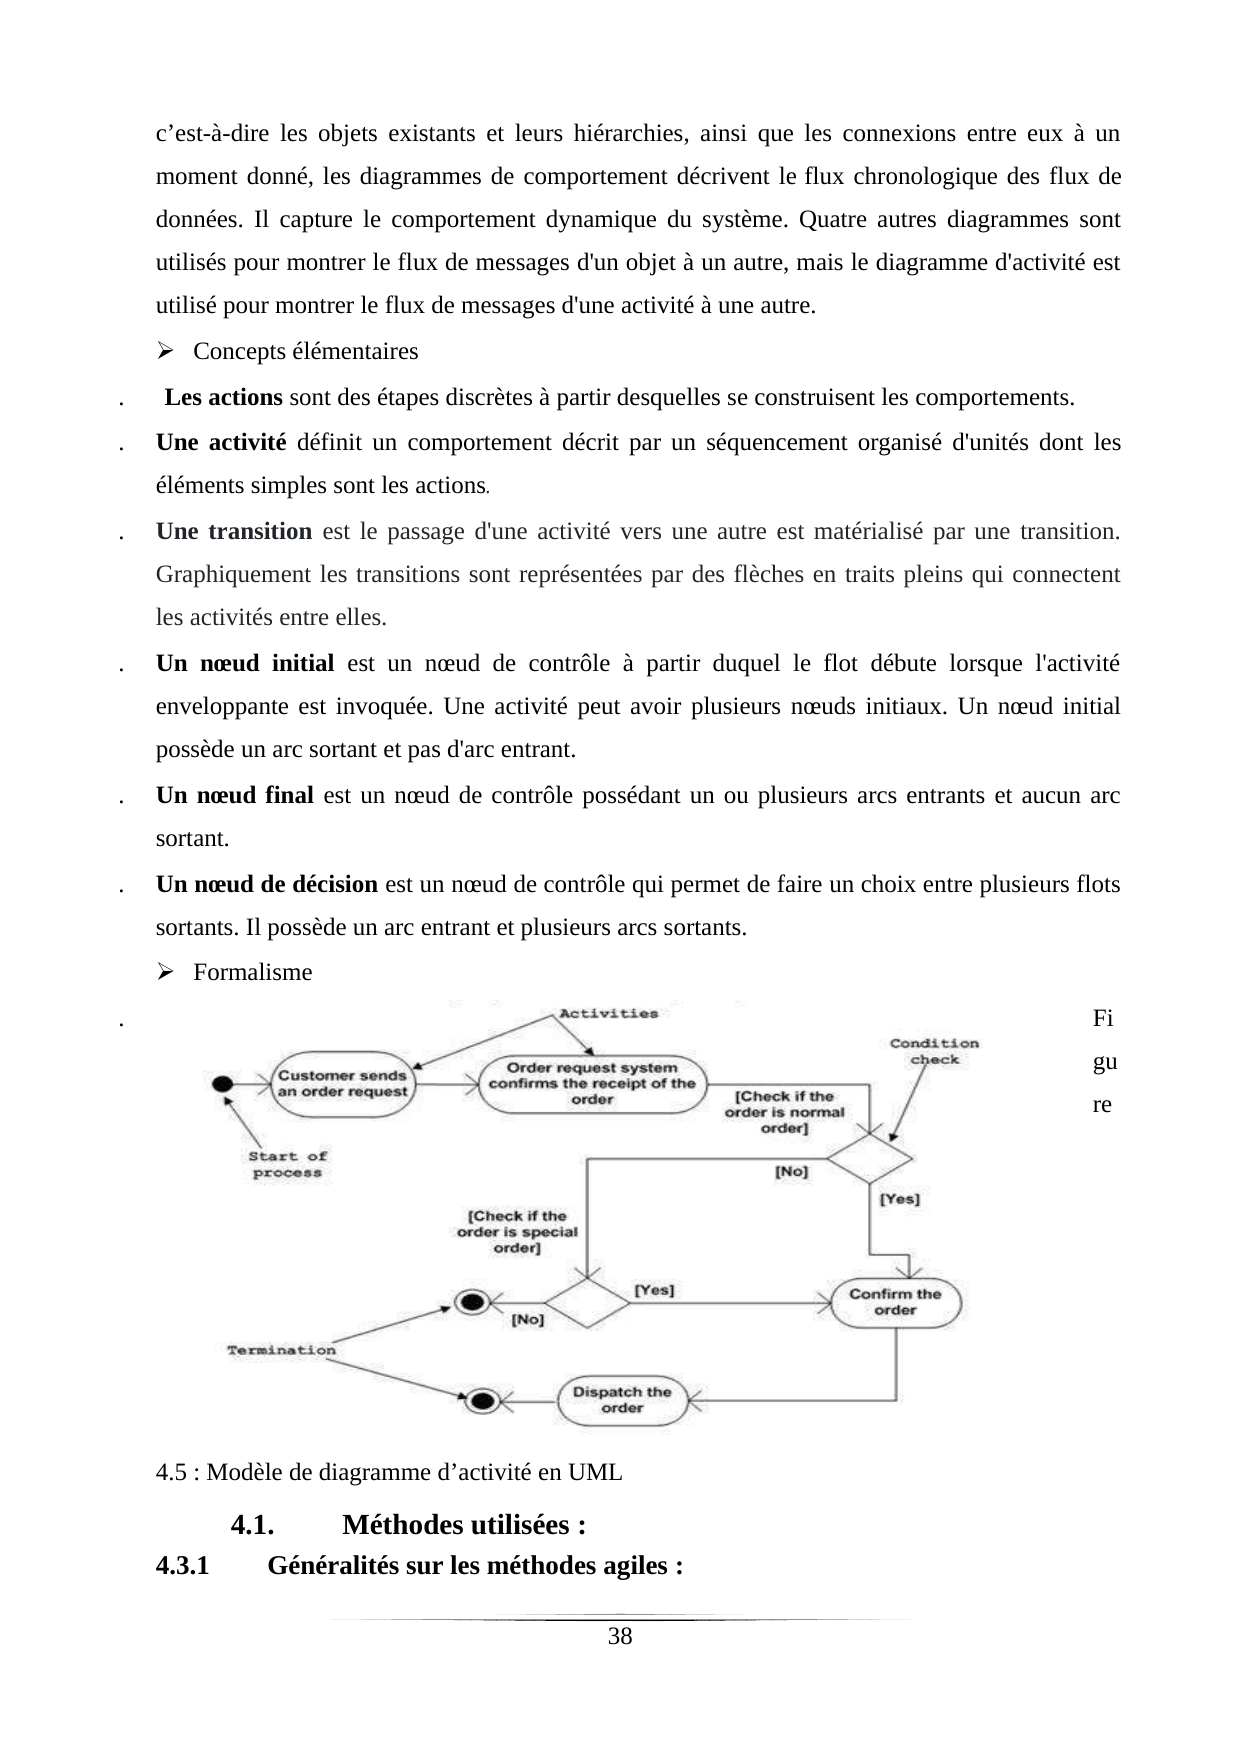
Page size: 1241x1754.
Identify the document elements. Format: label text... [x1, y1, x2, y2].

subtitle Un nœud final est un nœud de contrôle possédant un ou plusieurs arcs entrants et aucun arc sortant. [118, 780, 1122, 852]
subtitle Une transition est le passage d'une activité vers une autre est matérialisé par une transition. Graphiquement les transitions sont représentées par des flèches en traits pleins qui connectent les activités entre elles. [118, 516, 1122, 631]
list Généralités sur les méthodes agiles : [156, 1549, 1122, 1580]
subtitle Figure 4.5 : Modèle de diagramme d’activité en UML [118, 1003, 1122, 1486]
picture [147, 1000, 1093, 1458]
subtitle Les actions sont des étapes discrètes à partir desquelles se construisent les comportements. [118, 382, 1122, 411]
list Formalisme [156, 957, 1122, 986]
subtitle Un nœud initial est un nœud de contrôle à partir duquel le flot débute lorsque l'activité enveloppante est invoquée. Une activité peut avoir plusieurs nœuds initiaux. Un nœud initial possède un arc sortant et pas d'arc entrant. [118, 648, 1122, 763]
subtitle Méthodes utilisées : [231, 1507, 1122, 1540]
picture [171, 1613, 1069, 1622]
subtitle c’est-à-dire les objets existants et leurs hiérarchies, ainsi que les connexions entre eux à un moment donné, les diagrammes de comportement décrivent le flux chronologique des flux de données. Il capture le comportement dynamique du système. Quatre autres diagrammes sont utilisés pour montrer le flux de messages d'un objet à un autre, mais le diagramme d'activité est utilisé pour montrer le flux de messages d'une activité à une autre. [118, 118, 1122, 319]
subtitle Une activité définit un comportement décrit par un séquencement organisé d'unités dont les éléments simples sont les actions. [118, 427, 1122, 499]
subtitle Un nœud de décision est un nœud de contrôle qui permet de faire un choix entre plusieurs flots sortants. Il possède un arc entrant et plusieurs arcs sortants. [118, 869, 1122, 941]
list Concepts élémentaires [156, 336, 1122, 365]
